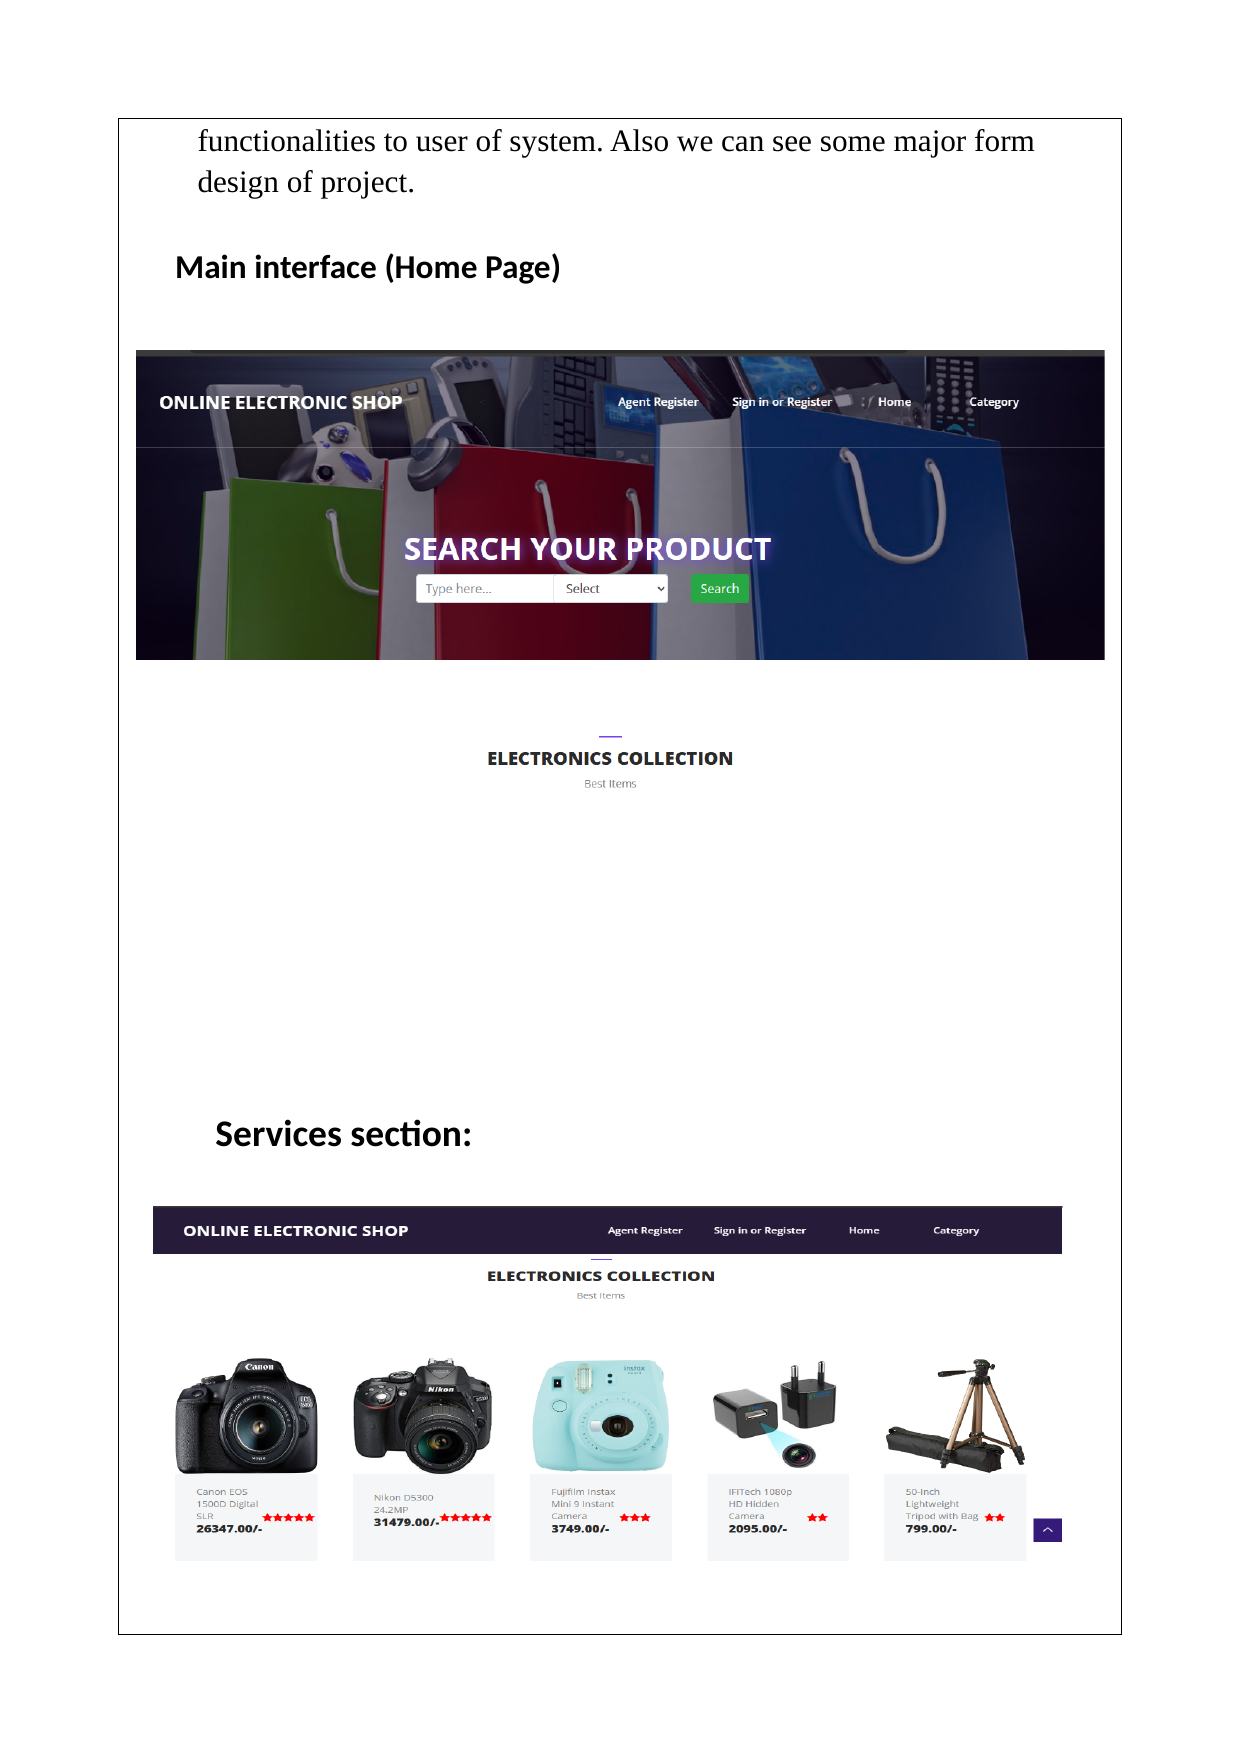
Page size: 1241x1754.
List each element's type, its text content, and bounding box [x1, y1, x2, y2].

text Services section: [122, 1110, 1118, 1156]
text Main interface (Home Page) [122, 246, 1118, 287]
text functionalities to user of system. Also we can see some major form [122, 122, 1118, 158]
picture [136, 350, 1105, 816]
picture [153, 1206, 1063, 1570]
text design of project. [122, 163, 1118, 199]
